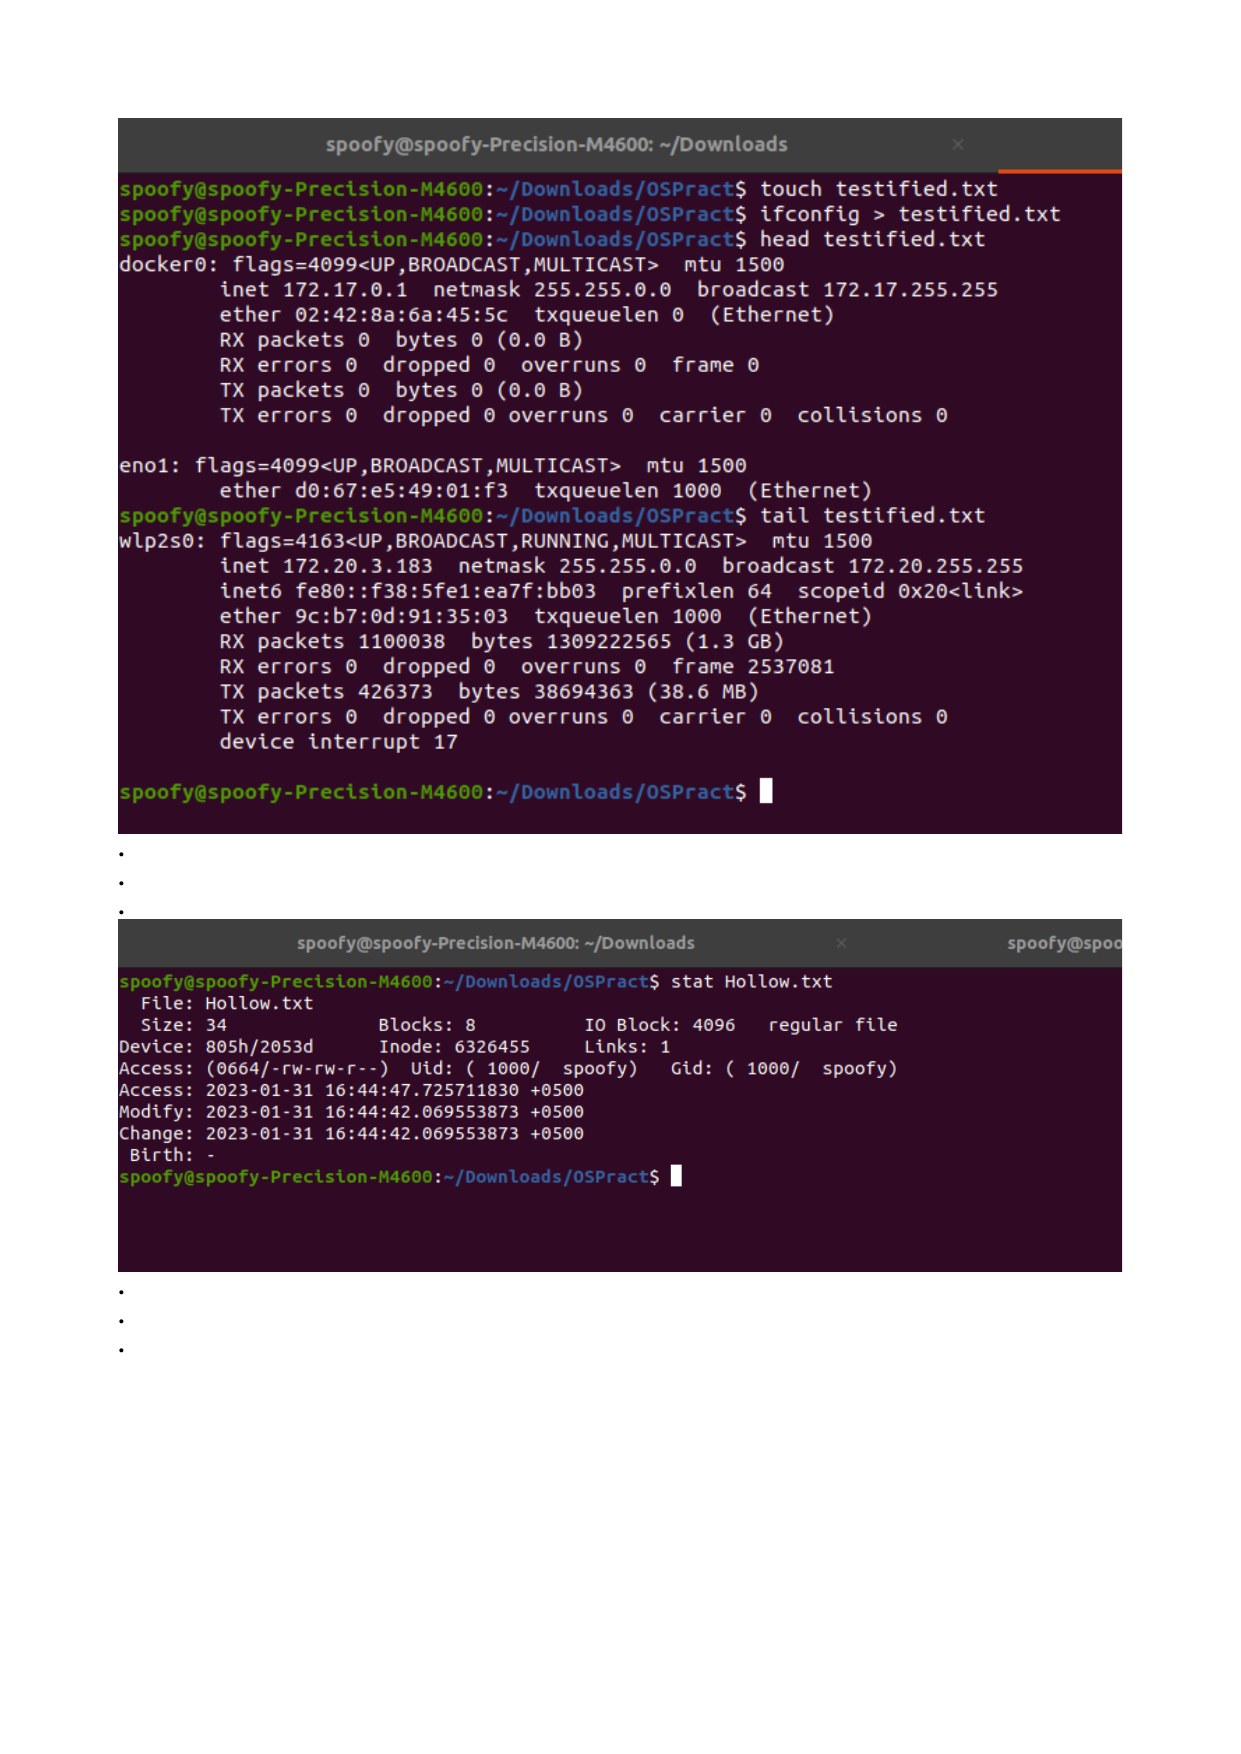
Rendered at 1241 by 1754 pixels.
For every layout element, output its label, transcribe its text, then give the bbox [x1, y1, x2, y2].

text . [118, 1272, 1122, 1300]
picture [118, 919, 1123, 1272]
text . [118, 862, 1122, 891]
text . [118, 1329, 1122, 1358]
text . [118, 1300, 1122, 1329]
text . [118, 891, 1122, 919]
picture [118, 118, 1123, 834]
text . [118, 834, 1122, 862]
